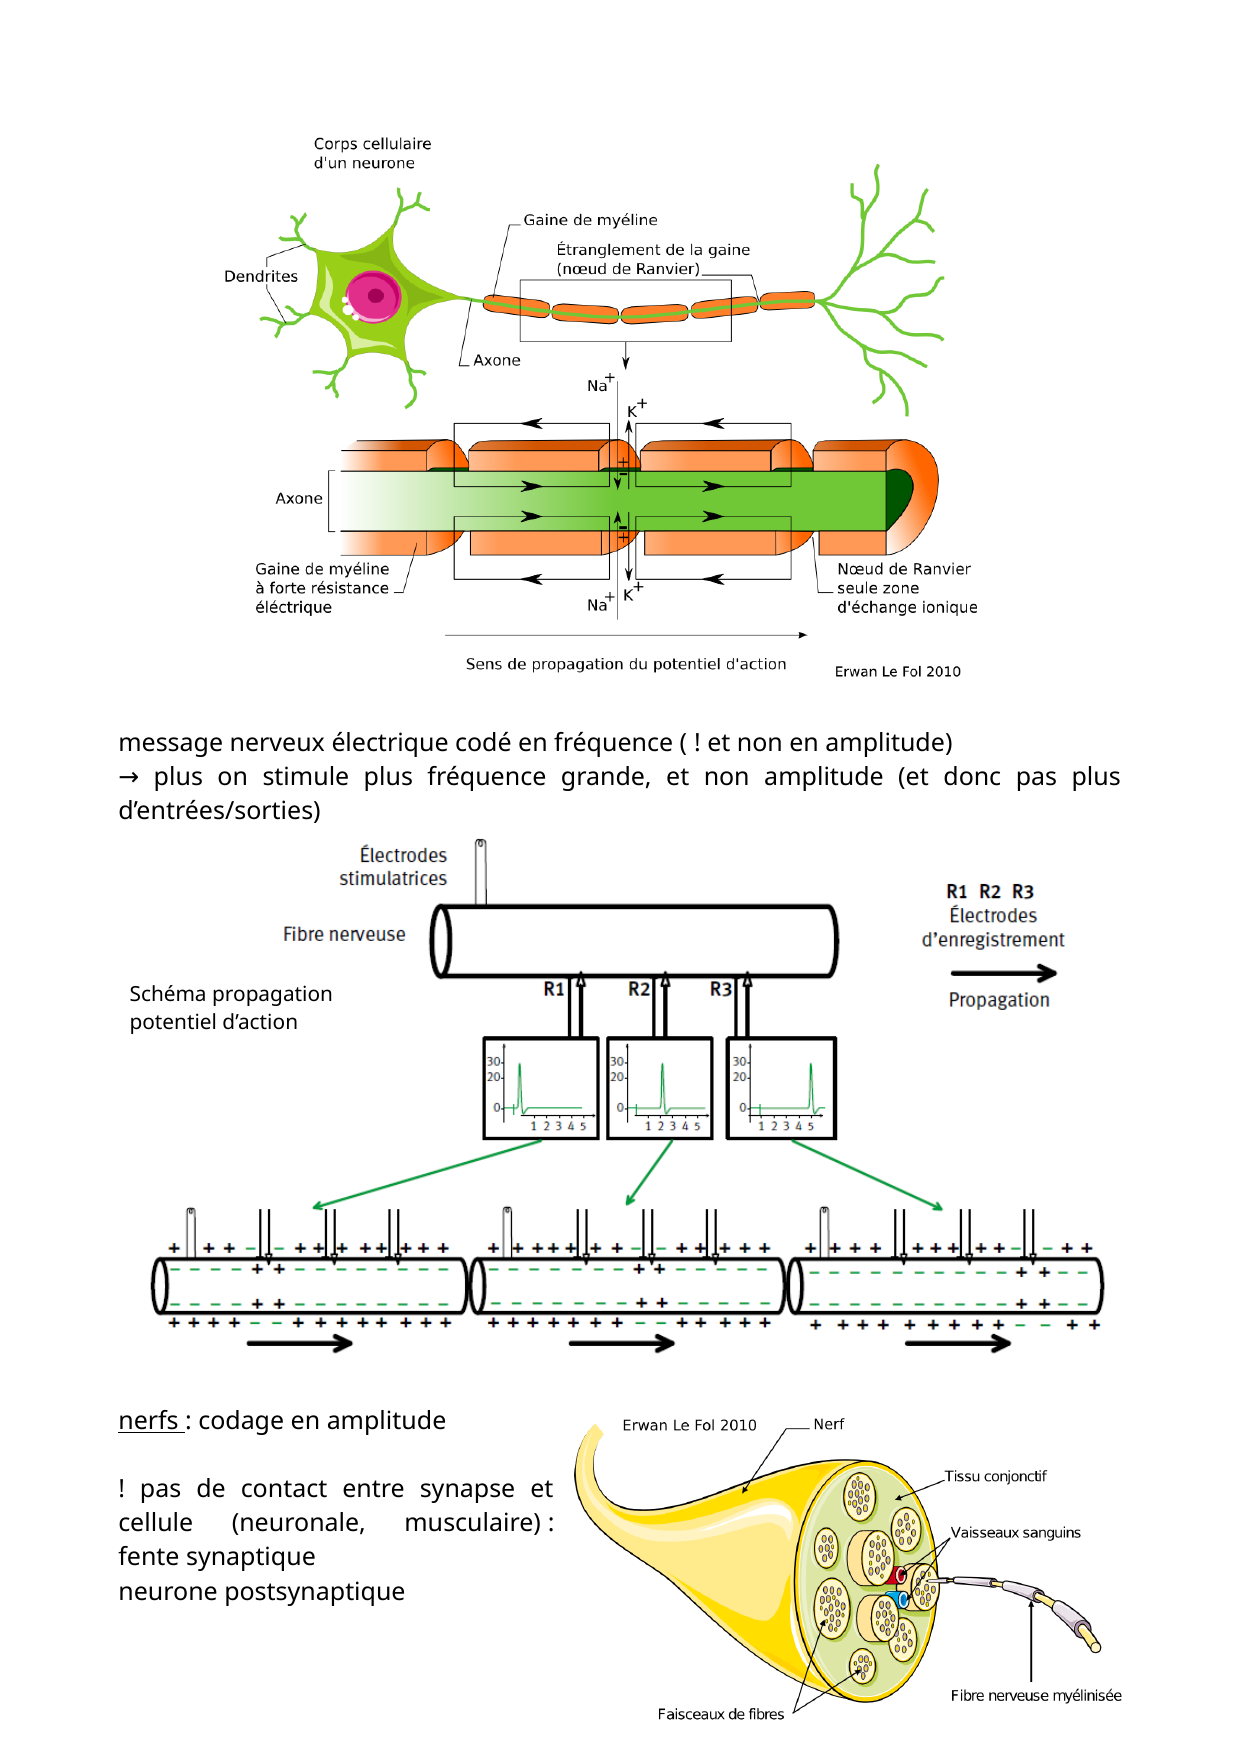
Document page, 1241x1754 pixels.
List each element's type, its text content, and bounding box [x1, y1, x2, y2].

text message nerveux électrique codé en fréquence ( ! et non en amplitude) [118, 724, 1122, 758]
text ! pas de contact entre synapse et cellule (neuronale, musculaire) : fente synaptique [118, 1471, 554, 1573]
text → plus on stimule plus fréquence grande, et non amplitude (et donc pas plus d’entrées/sorties) [118, 758, 1122, 826]
picture [554, 1402, 1135, 1735]
picture [118, 826, 1123, 1369]
text nerfs : codage en amplitude [118, 1403, 554, 1437]
picture [219, 118, 983, 691]
text neurone postsynaptique [118, 1573, 554, 1607]
